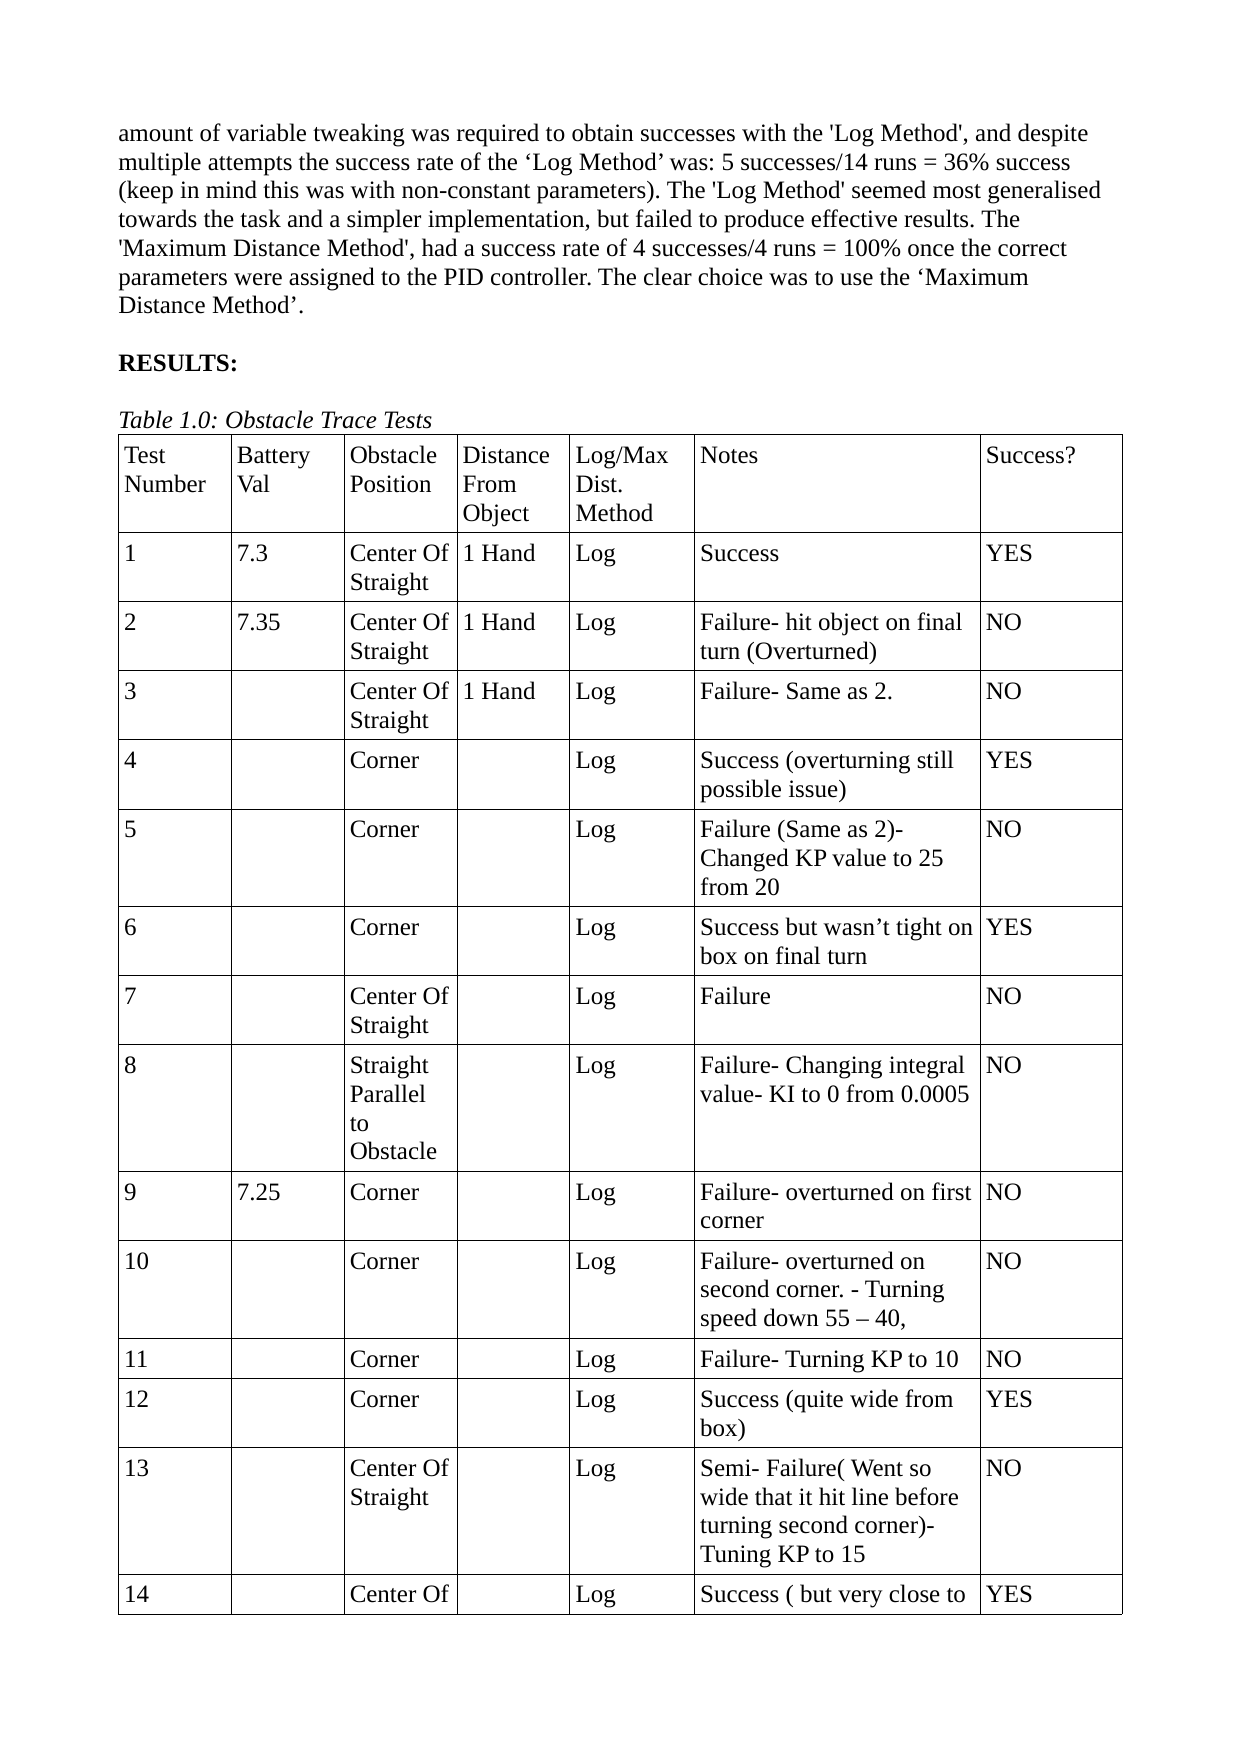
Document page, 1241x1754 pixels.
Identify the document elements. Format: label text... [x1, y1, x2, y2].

table_cell [458, 1172, 569, 1240]
table_cell Log [570, 602, 694, 670]
table_cell 1 Hand [458, 602, 569, 670]
table_cell Corner [345, 1379, 457, 1447]
table_cell Success (overturning still possible issue) [695, 740, 980, 808]
table_cell 1 Hand [458, 533, 569, 601]
table_cell Success but wasn’t tight on box on final turn [695, 907, 980, 975]
table_cell Log [570, 1172, 694, 1240]
text amount of variable tweaking was required to obtain successes with the 'Log Method', and despite multiple attempts the success rate of the ‘Log Method’ was: 5 successes/14 runs = 36% success (keep in mind this was with non-constant parameters). The 'Log Method' seemed most generalised towards the task and a simpler implementation, but failed to produce effective results. The 'Maximum Distance Method', had a success rate of 4 successes/4 runs = 100% once the correct parameters were assigned to the PID controller. The clear choice was to use the ‘Maximum Distance Method’. [118, 118, 1122, 319]
table_cell [458, 740, 569, 808]
table_cell 8 [119, 1045, 231, 1171]
table_cell Log [570, 1448, 694, 1574]
table_cell 12 [119, 1379, 231, 1447]
table_cell Failure (Same as 2)- Changed KP value to 25 from 20 [695, 810, 980, 906]
table_cell Center Of [345, 1575, 457, 1614]
table_cell Log [570, 1575, 694, 1614]
table_cell Log [570, 1379, 694, 1447]
table_cell NO [981, 976, 1122, 1044]
table_cell Failure- overturned on second corner. - Turning speed down 55 – 40, [695, 1241, 980, 1338]
table_cell Failure- Changing integral value- KI to 0 from 0.0005 [695, 1045, 980, 1171]
table_cell Semi- Failure( Went so wide that it hit line before turning second corner)- Tuning KP to 15 [695, 1448, 980, 1574]
table_cell YES [981, 1379, 1122, 1447]
table_cell NO [981, 1241, 1122, 1338]
table_cell Failure- hit object on final turn (Overturned) [695, 602, 980, 670]
table_cell NO [981, 1339, 1122, 1378]
table_cell Center Of Straight [345, 671, 457, 739]
table_cell Log [570, 671, 694, 739]
table_header Notes [695, 435, 980, 532]
table_header Log/Max Dist. Method [570, 435, 694, 532]
table_cell Log [570, 1045, 694, 1171]
table_cell [232, 976, 344, 1044]
table_cell [232, 740, 344, 808]
table_cell [232, 1575, 344, 1614]
table_cell Success [695, 533, 980, 601]
table_cell 13 [119, 1448, 231, 1574]
table_cell [458, 1241, 569, 1338]
table_cell Log [570, 1339, 694, 1378]
table_cell Center Of Straight [345, 533, 457, 601]
table_cell [458, 1045, 569, 1171]
table_header Test Number [119, 435, 231, 532]
table_cell YES [981, 740, 1122, 808]
table_cell 9 [119, 1172, 231, 1240]
table_cell Log [570, 740, 694, 808]
table_cell [232, 1339, 344, 1378]
table_cell [232, 1379, 344, 1447]
table_cell Failure [695, 976, 980, 1044]
table_cell 7.35 [232, 602, 344, 670]
table_cell [458, 1575, 569, 1614]
table_cell 1 Hand [458, 671, 569, 739]
text Table 1.0: Obstacle Trace Tests [118, 406, 1122, 434]
table_cell [232, 1045, 344, 1171]
table_cell YES [981, 1575, 1122, 1614]
table_cell NO [981, 671, 1122, 739]
table_cell Log [570, 1241, 694, 1338]
table_cell 2 [119, 602, 231, 670]
table_cell Center Of Straight [345, 602, 457, 670]
table_cell [458, 810, 569, 906]
table_cell [232, 671, 344, 739]
table_cell NO [981, 1045, 1122, 1171]
table_header Battery Val [232, 435, 344, 532]
table_cell 4 [119, 740, 231, 808]
table_cell [458, 1379, 569, 1447]
table_cell [232, 1448, 344, 1574]
table_cell 3 [119, 671, 231, 739]
table_cell NO [981, 1172, 1122, 1240]
table_cell Failure- Same as 2. [695, 671, 980, 739]
table_cell Log [570, 907, 694, 975]
table_cell [458, 1448, 569, 1574]
table_cell Log [570, 810, 694, 906]
table_cell Corner [345, 740, 457, 808]
table_cell Center Of Straight [345, 1448, 457, 1574]
table_cell 14 [119, 1575, 231, 1614]
table_cell NO [981, 602, 1122, 670]
table_cell NO [981, 1448, 1122, 1574]
table_cell Corner [345, 1339, 457, 1378]
table_cell 11 [119, 1339, 231, 1378]
table_cell Log [570, 976, 694, 1044]
table_cell Center Of Straight [345, 976, 457, 1044]
table_cell 10 [119, 1241, 231, 1338]
table_cell [232, 810, 344, 906]
table_cell [232, 907, 344, 975]
table_cell Failure- Turning KP to 10 [695, 1339, 980, 1378]
table_cell Corner [345, 1172, 457, 1240]
table_cell [458, 976, 569, 1044]
table_cell YES [981, 907, 1122, 975]
table_cell 1 [119, 533, 231, 601]
table_cell 6 [119, 907, 231, 975]
table_cell 5 [119, 810, 231, 906]
table_header Obstacle Position [345, 435, 457, 532]
table_cell YES [981, 533, 1122, 601]
table_cell Failure- overturned on first corner [695, 1172, 980, 1240]
table_cell 7 [119, 976, 231, 1044]
table_cell [232, 1241, 344, 1338]
table_header Distance From Object [458, 435, 569, 532]
table_header Success? [981, 435, 1122, 532]
table_cell Success (quite wide from box) [695, 1379, 980, 1447]
table_cell NO [981, 810, 1122, 906]
table_cell Success ( but very close to [695, 1575, 980, 1614]
table_cell 7.3 [232, 533, 344, 601]
table_cell Corner [345, 1241, 457, 1338]
table_cell 7.25 [232, 1172, 344, 1240]
table_cell Straight Parallel to Obstacle [345, 1045, 457, 1171]
table_cell Log [570, 533, 694, 601]
table_cell Corner [345, 907, 457, 975]
table_cell [458, 1339, 569, 1378]
text RESULTS: [118, 348, 1122, 377]
table_cell [458, 907, 569, 975]
table_cell Corner [345, 810, 457, 906]
